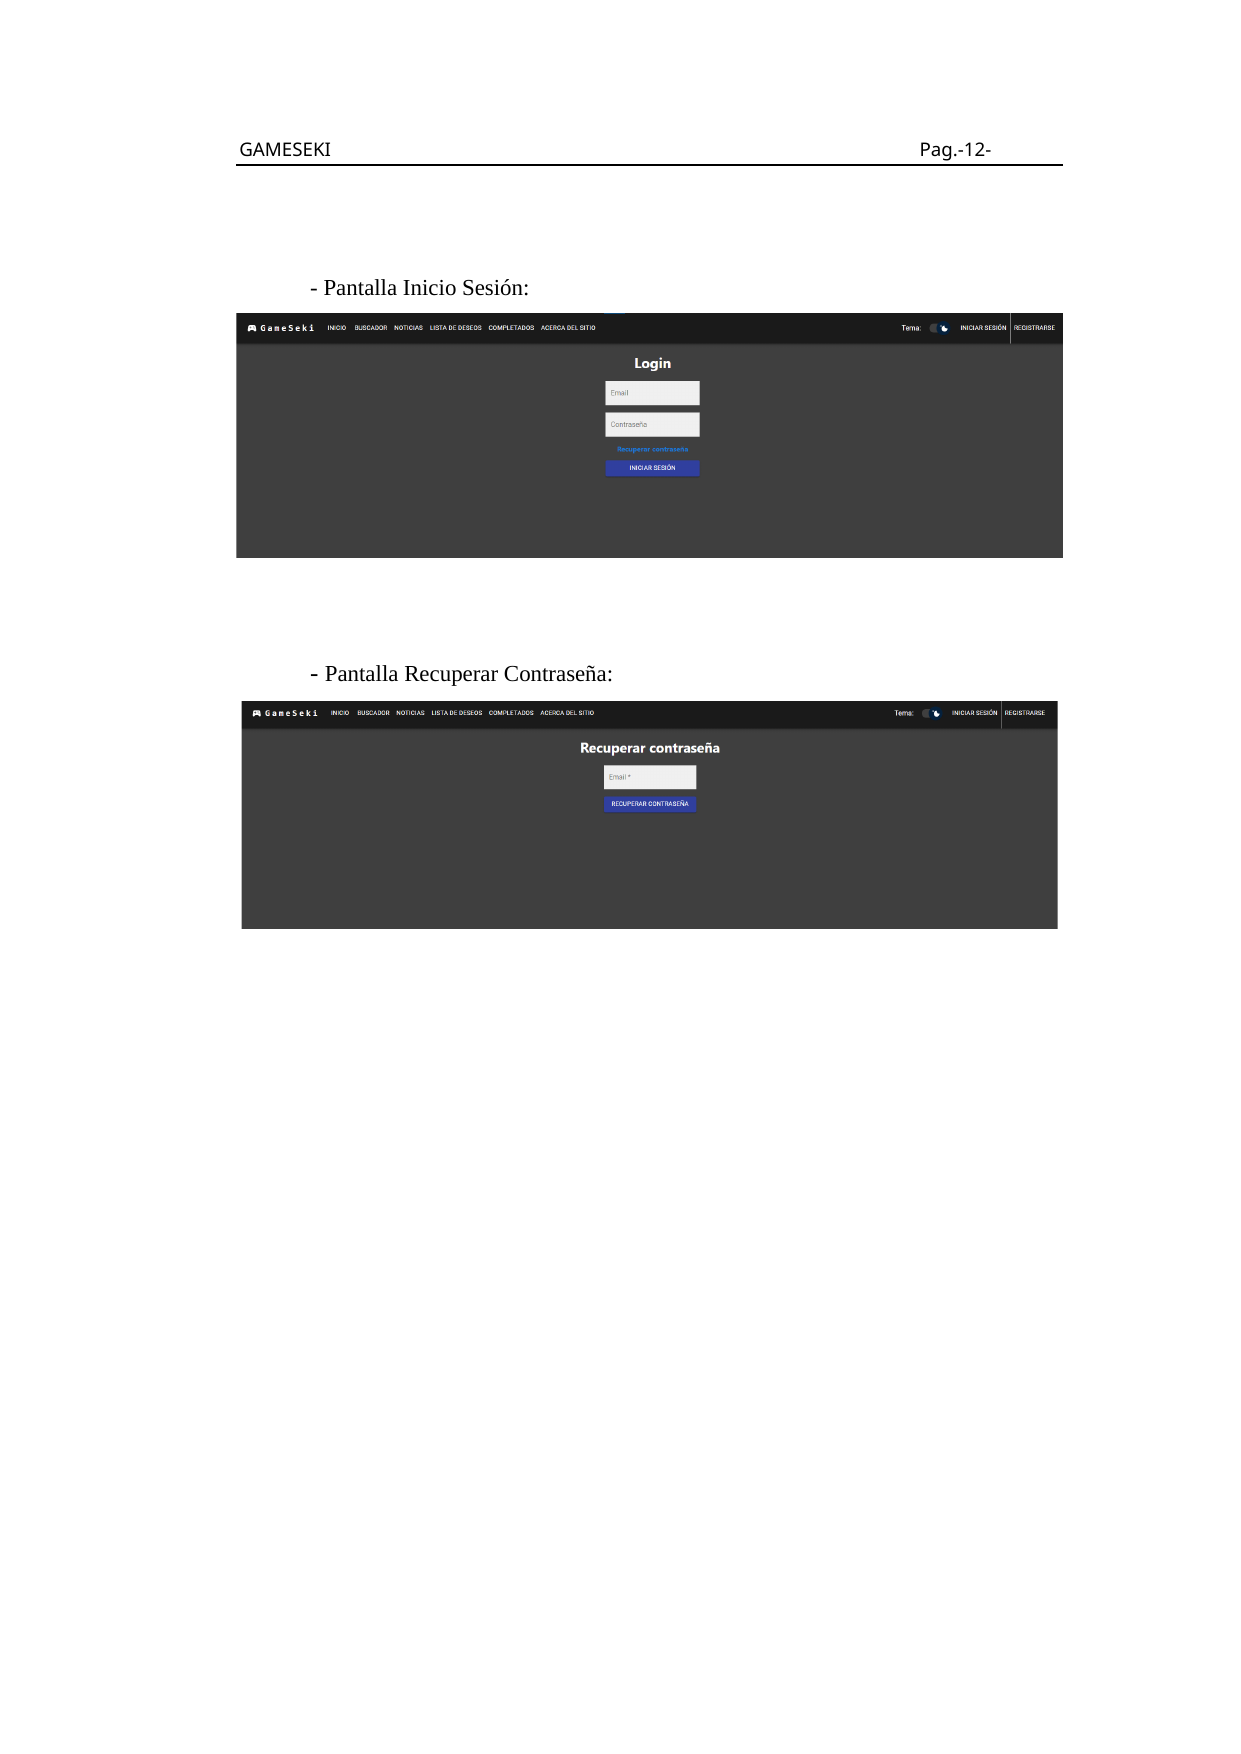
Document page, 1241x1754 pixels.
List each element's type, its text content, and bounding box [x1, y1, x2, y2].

text - Pantalla Recuperar Contraseña: [236, 658, 1063, 687]
picture [241, 701, 1058, 929]
picture [236, 313, 1063, 558]
text - Pantalla Inicio Sesión: [236, 274, 1063, 301]
